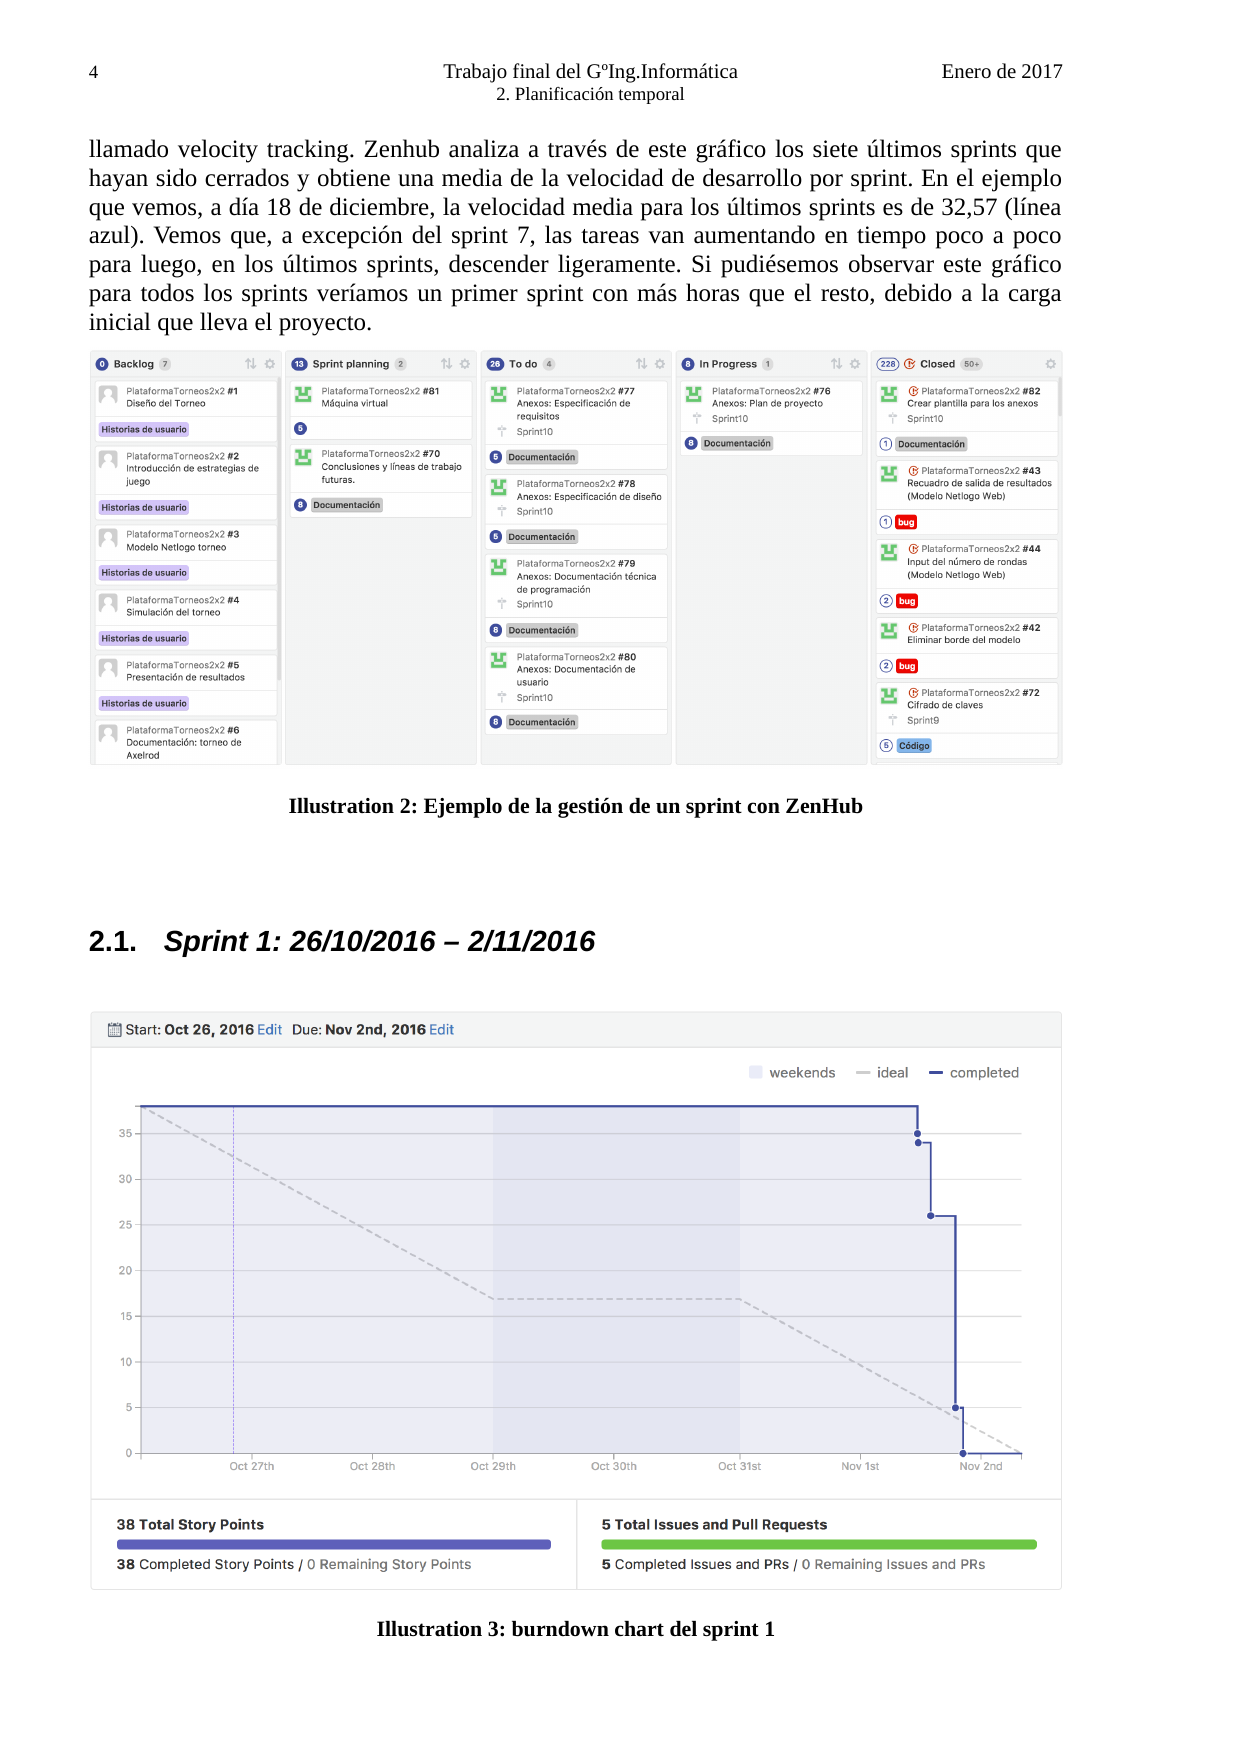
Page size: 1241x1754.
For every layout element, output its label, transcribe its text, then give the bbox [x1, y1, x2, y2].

subtitle Sprint 1: 26/10/2016 – 2/11/2016 [88, 924, 1063, 958]
text Illustration 2: Ejemplo de la gestión de un sprint con ZenHub [88, 769, 1063, 819]
picture [88, 347, 1063, 769]
text llamado velocity tracking. Zenhub analiza a través de este gráfico los siete últimos sprints que hayan sido cerrados y obtiene una media de la velocidad de desarrollo por sprint. En el ejemplo que vemos, a día 18 de diciembre, la velocidad media para los últimos sprints es de 32,57 (línea azul). Vemos que, a excepción del sprint 7, las tareas van aumentando en tiempo poco a poco para luego, en los últimos sprints, descender ligeramente. Si pudiésemos observar este gráfico para todos los sprints veríamos un primer sprint con más horas que el resto, debido a la carga inicial que lleva el proyecto. [88, 134, 1063, 335]
text Illustration 3: burndown chart del sprint 1 [88, 1591, 1063, 1641]
picture [88, 1011, 1063, 1591]
